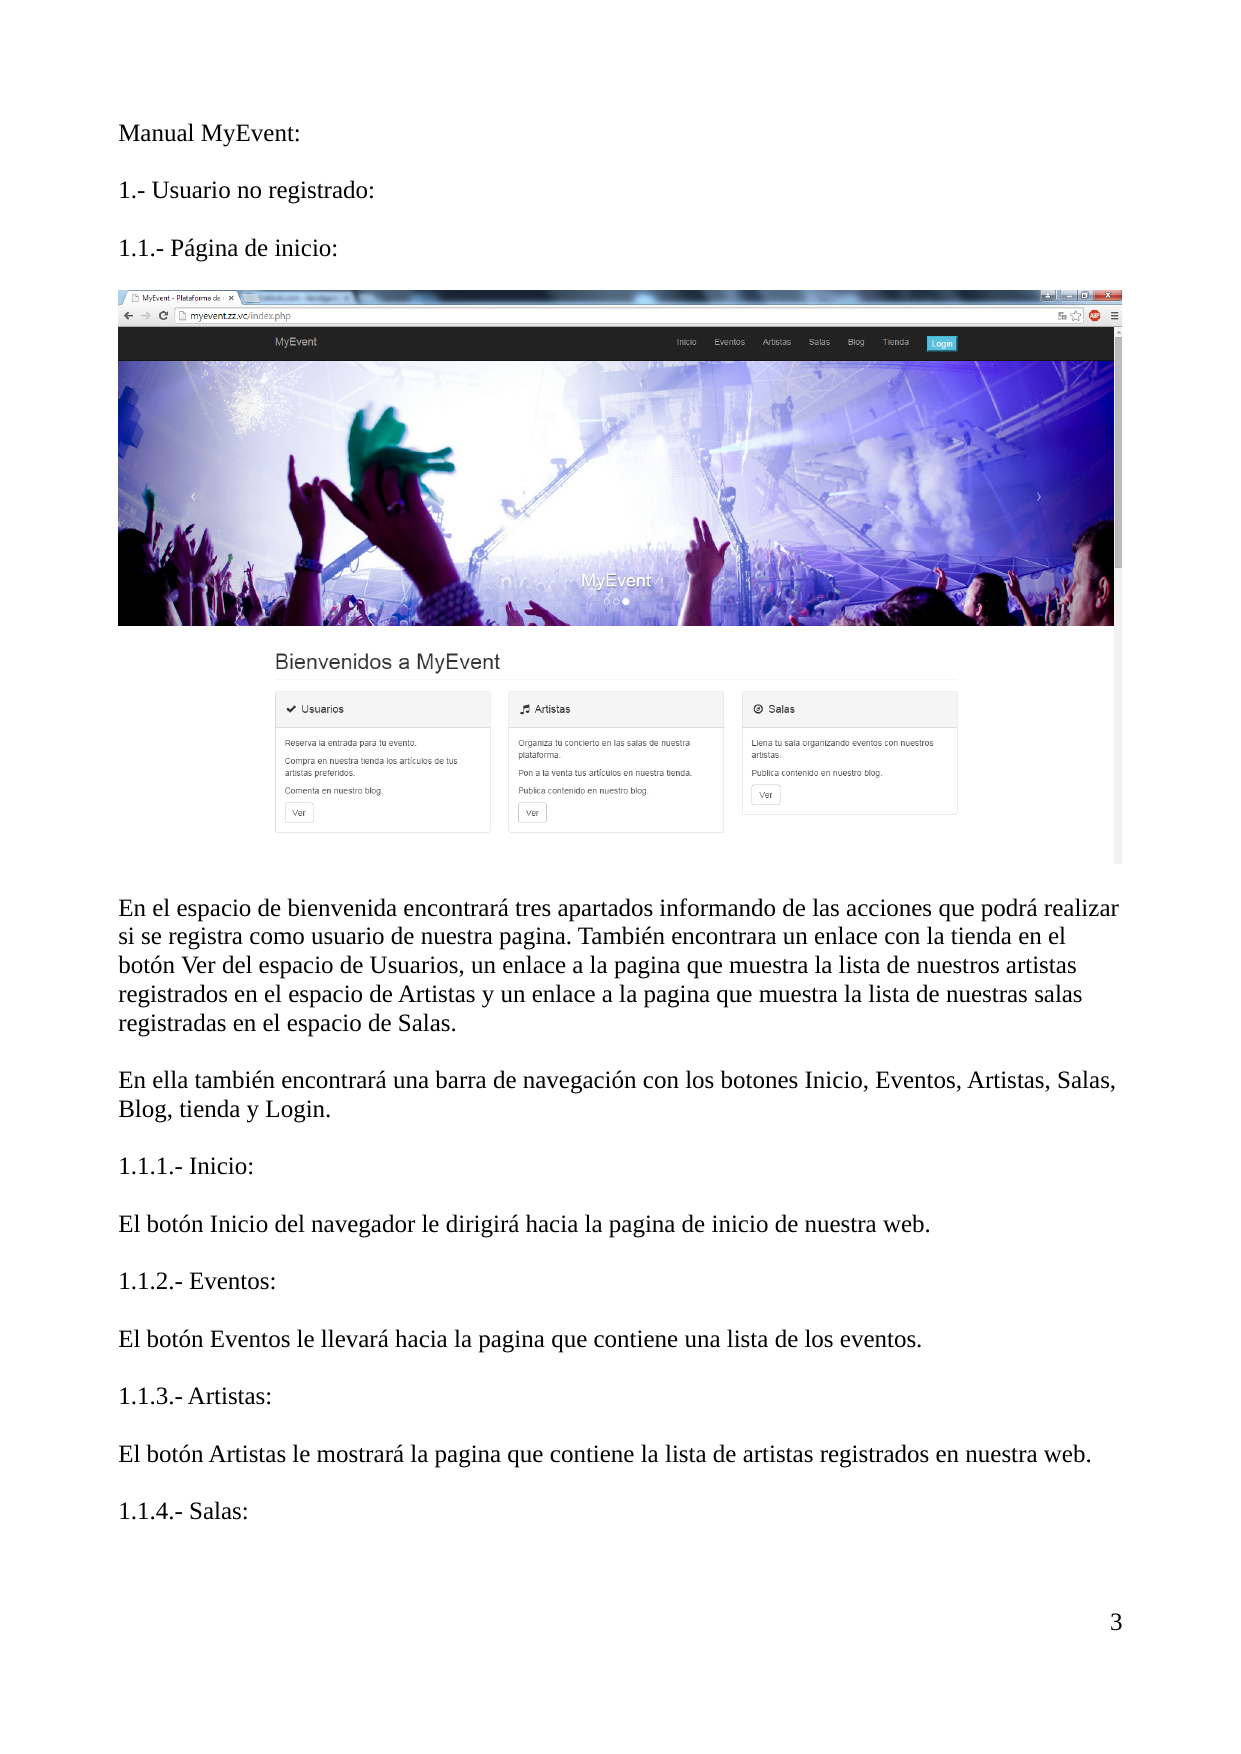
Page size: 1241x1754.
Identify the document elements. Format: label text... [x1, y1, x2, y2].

text En el espacio de bienvenida encontrará tres apartados informando de las acciones que podrá realizar si se registra como usuario de nuestra pagina. También encontrara un enlace con la tienda en el botón Ver del espacio de Usuarios, un enlace a la pagina que muestra la lista de nuestros artistas registrados en el espacio de Artistas y un enlace a la pagina que muestra la lista de nuestras salas registradas en el espacio de Salas. [118, 893, 1122, 1036]
text El botón Artistas le mostrará la pagina que contiene la lista de artistas registrados en nuestra web. [118, 1439, 1122, 1468]
text 1.1.- Página de inicio: [118, 233, 1122, 262]
text 1.- Usuario no registrado: [118, 176, 1122, 204]
text En ella también encontrará una barra de navegación con los botones Inicio, Eventos, Artistas, Salas, Blog, tienda y Login. [118, 1065, 1122, 1123]
text 1.1.3.- Artistas: [118, 1381, 1122, 1410]
picture [118, 290, 1123, 864]
text El botón Eventos le llevará hacia la pagina que contiene una lista de los eventos. [118, 1324, 1122, 1353]
text El botón Inicio del navegador le dirigirá hacia la pagina de inicio de nuestra web. [118, 1209, 1122, 1238]
text 1.1.1.- Inicio: [118, 1151, 1122, 1180]
text 1.1.2.- Eventos: [118, 1266, 1122, 1295]
text Manual MyEvent: [118, 118, 1122, 147]
text 1.1.4.- Salas: [118, 1496, 1122, 1525]
